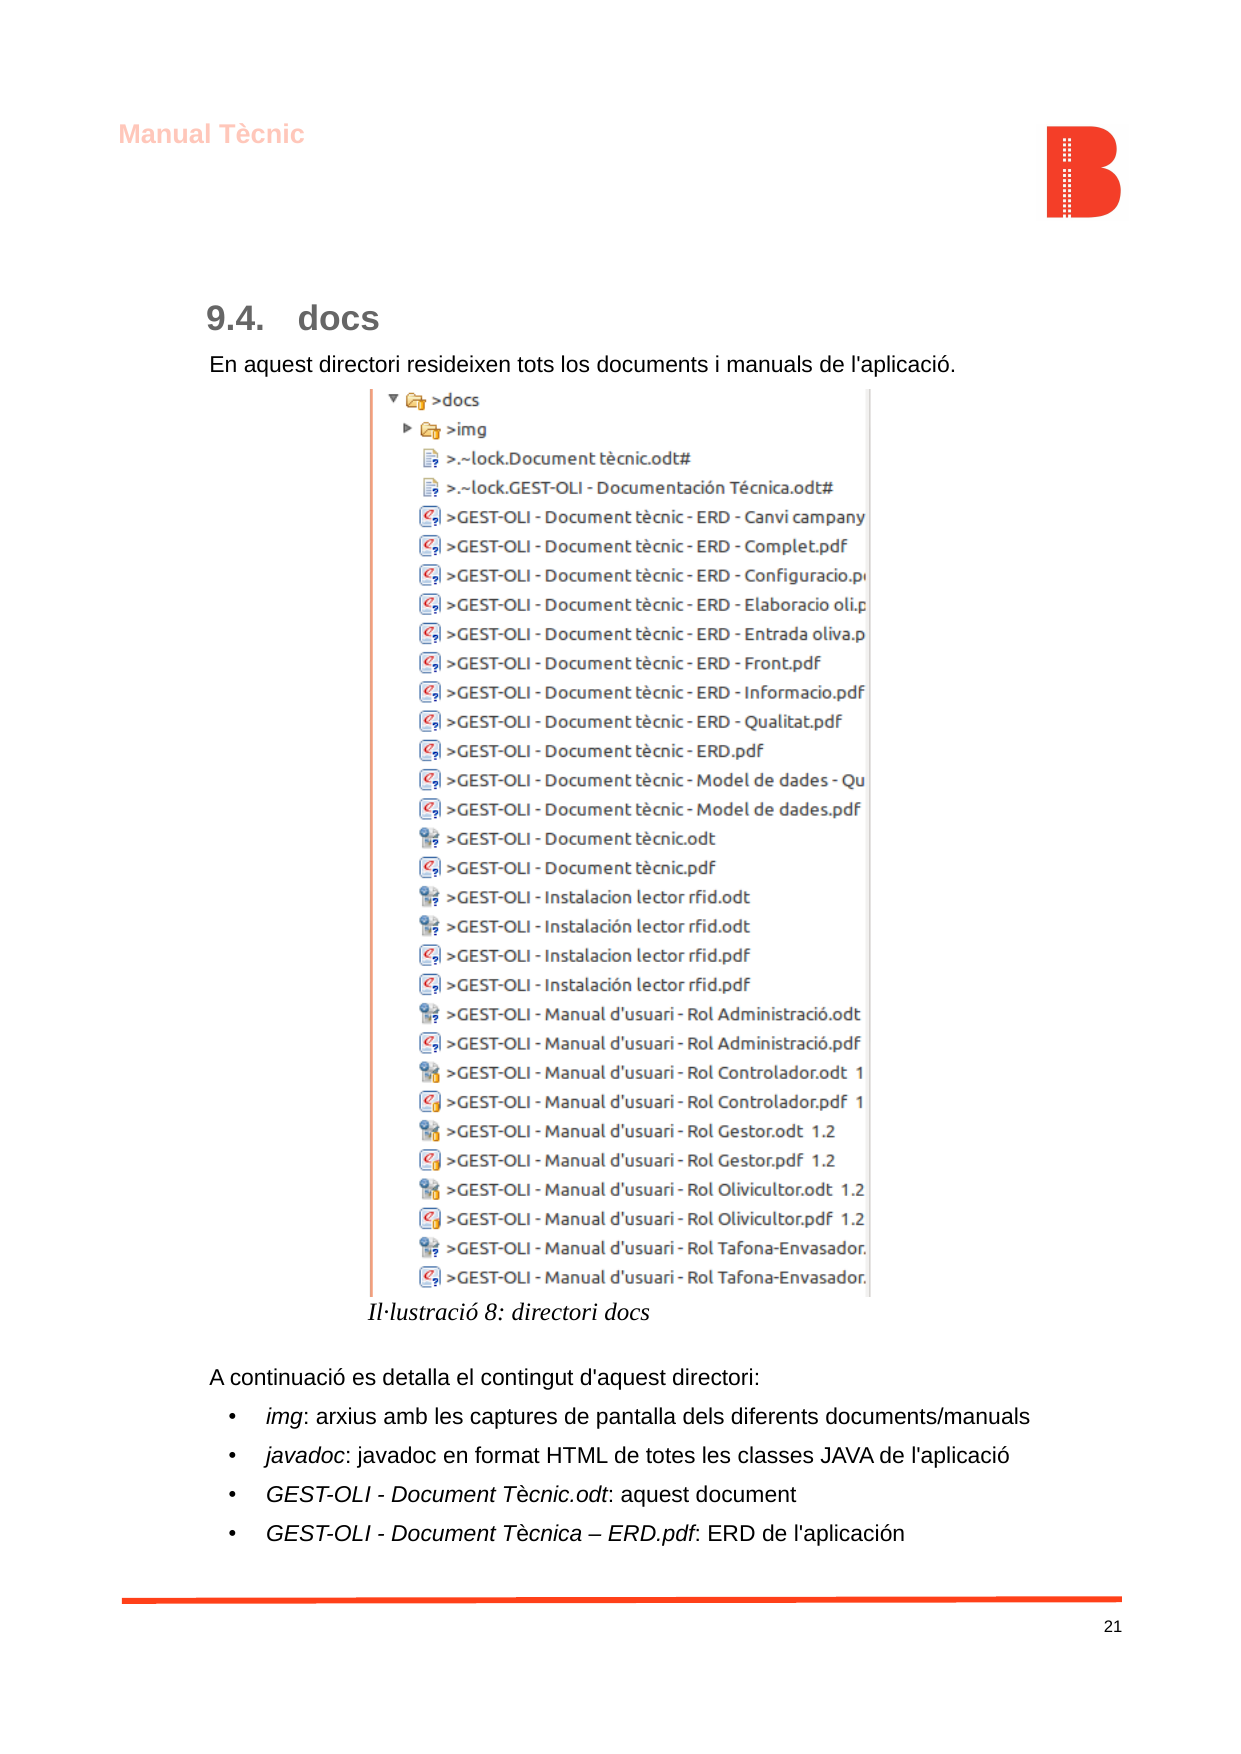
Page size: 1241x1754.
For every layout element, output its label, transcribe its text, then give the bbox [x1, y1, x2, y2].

list javadoc: javadoc en format HTML de totes les classes JAVA de l'aplicació [228, 1442, 1122, 1468]
text En aquest directori resideixen tots los documents i manuals de l'aplicació. [209, 351, 1122, 377]
list img: arxius amb les captures de pantalla dels diferents documents/manuals [228, 1403, 1122, 1429]
list GEST-OLI - Document Tècnic.odt: aquest document [228, 1481, 1122, 1507]
subtitle docs [206, 298, 1122, 338]
picture [369, 389, 871, 1297]
text Il·lustració : directori docs [368, 402, 873, 1326]
picture [1036, 124, 1130, 221]
text A continuació es detalla el contingut d'aquest directori: [209, 1364, 1122, 1391]
list GEST-OLI - Document Tècnica – ERD.pdf: ERD de l'aplicación [228, 1520, 1122, 1546]
